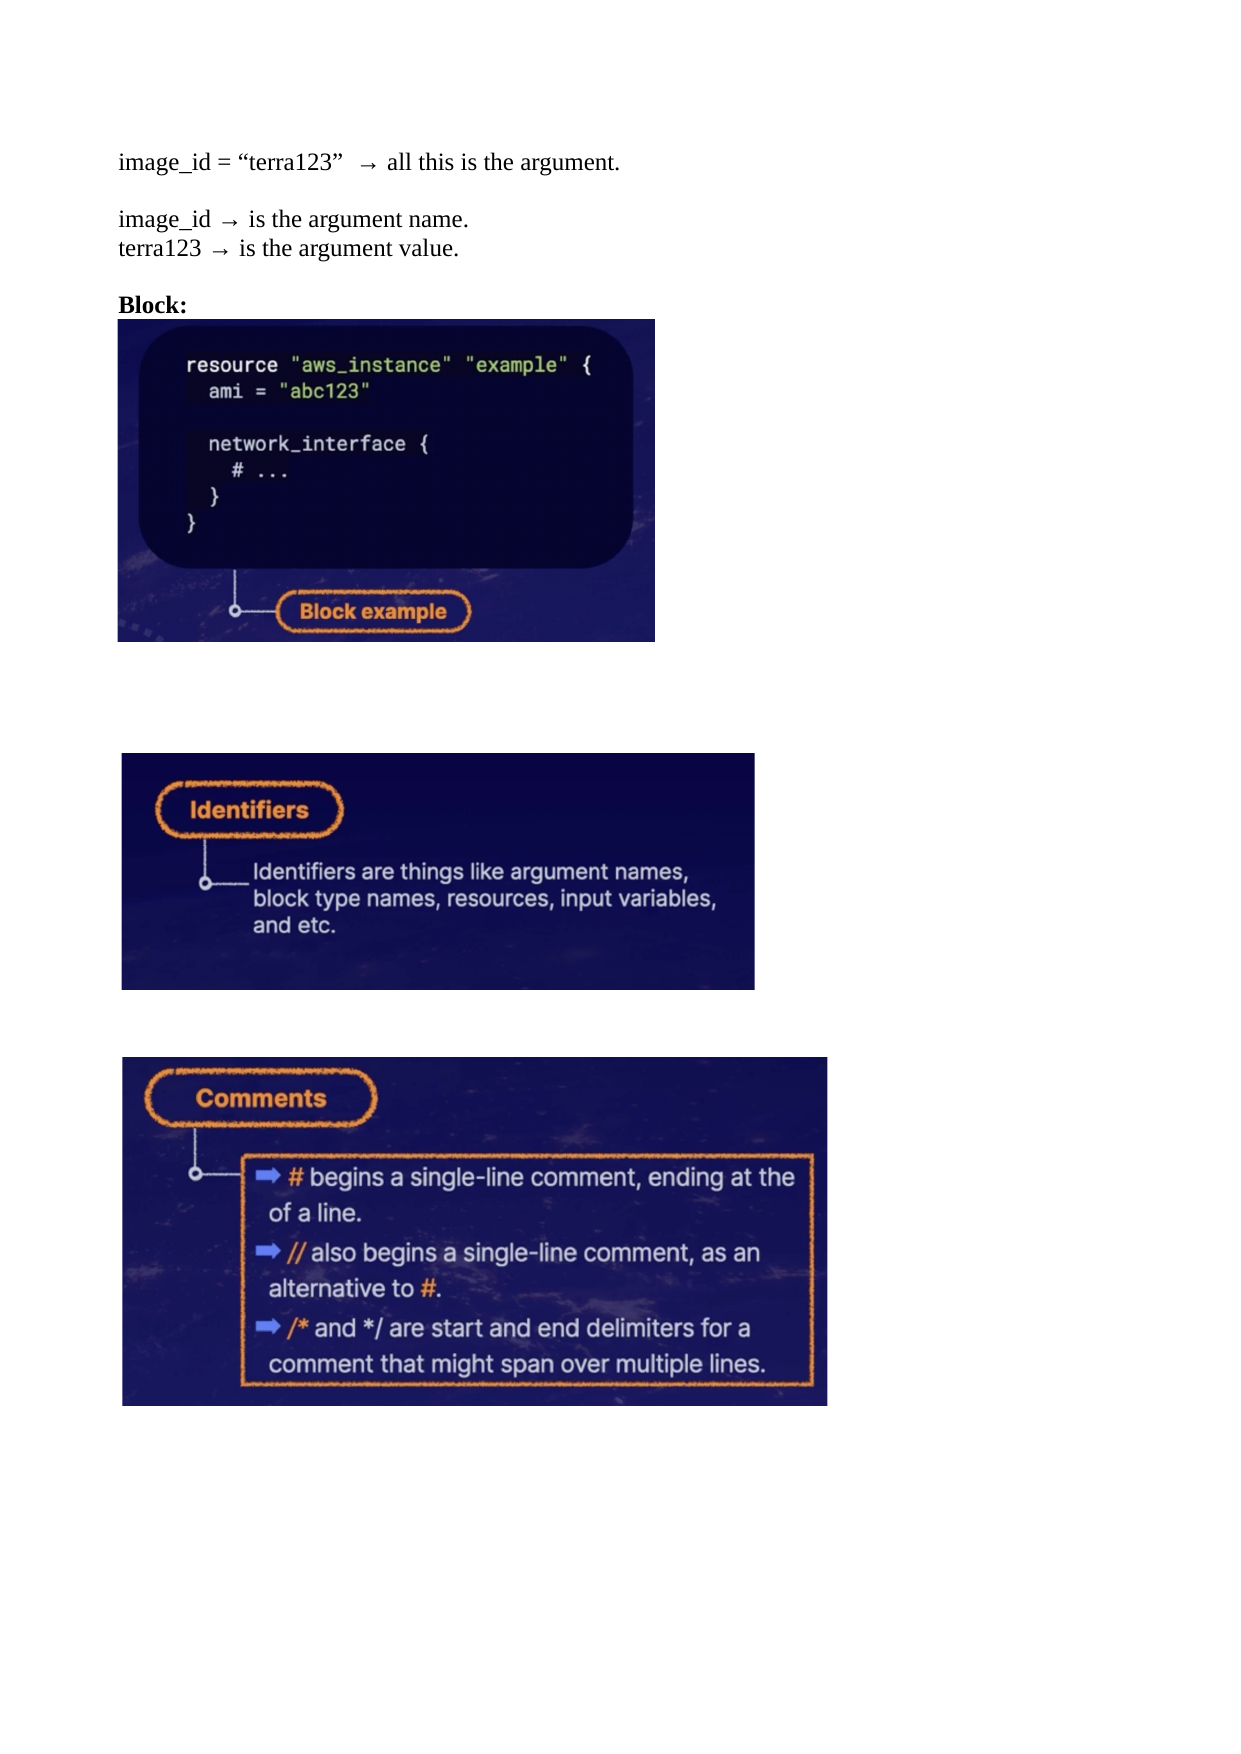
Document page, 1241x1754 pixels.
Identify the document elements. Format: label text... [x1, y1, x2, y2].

picture [117, 319, 655, 642]
picture [122, 1057, 828, 1406]
text image_id = “terra123” → all this is the argument. [118, 147, 1122, 176]
text Block: [118, 291, 1122, 319]
text image_id → is the argument name. [118, 204, 1122, 233]
picture [121, 753, 755, 990]
text terra123 → is the argument value. [118, 233, 1122, 262]
